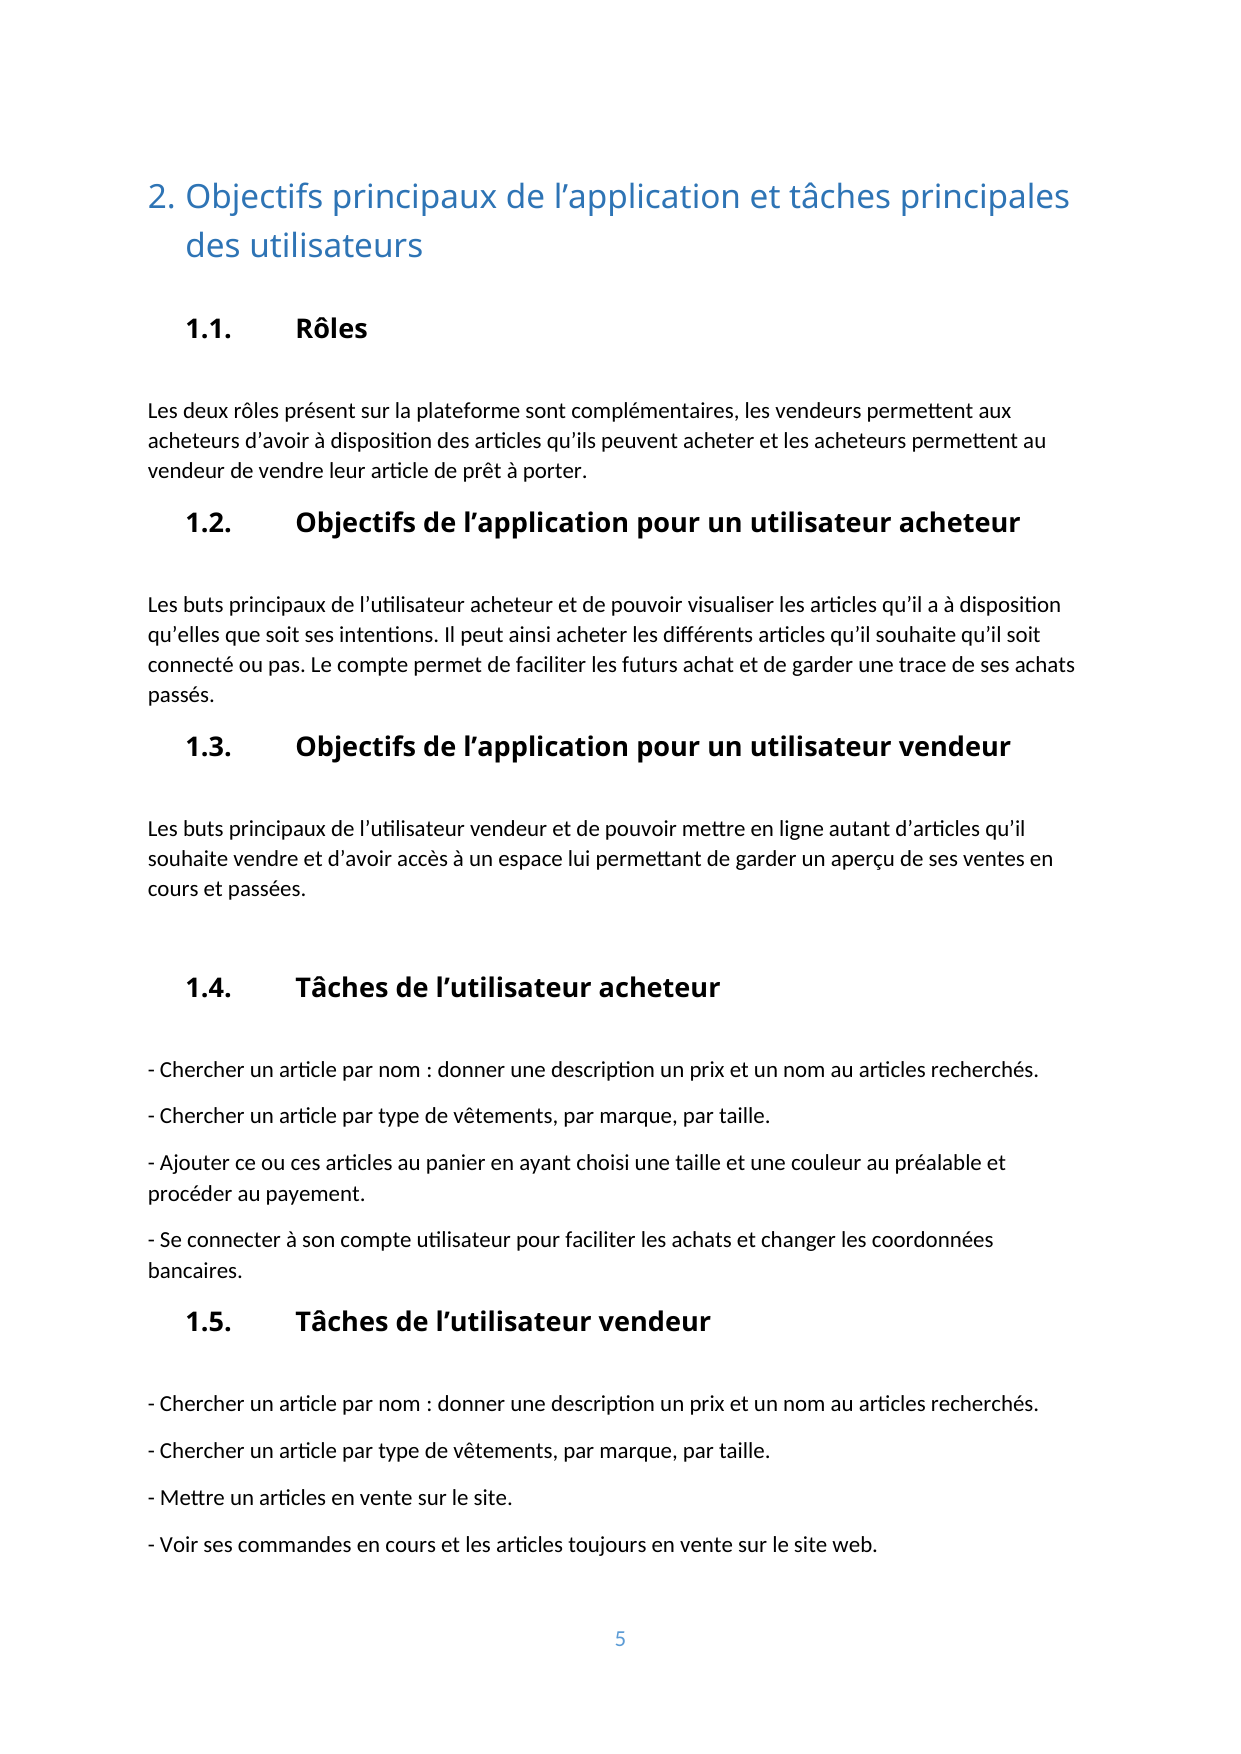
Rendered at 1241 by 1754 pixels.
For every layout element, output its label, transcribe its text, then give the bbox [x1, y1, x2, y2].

text - Chercher un article par nom : donner une description un prix et un nom au articles recherchés. [148, 1389, 1093, 1417]
subtitle Tâches de l’utilisateur acheteur [185, 968, 1093, 1005]
subtitle Objectifs principaux de l’application et tâches principales des utilisateurs [148, 173, 1093, 267]
text Les buts principaux de l’utilisateur acheteur et de pouvoir visualiser les articles qu’il a à disposition qu’elles que soit ses intentions. Il peut ainsi acheter les différents articles qu’il souhaite qu’il soit connecté ou pas. Le compte permet de faciliter les futurs achat et de garder une trace de ses achats passés. [148, 590, 1093, 708]
subtitle Objectifs de l’application pour un utilisateur acheteur [185, 503, 1093, 540]
text - Ajouter ce ou ces articles au panier en ayant choisi une taille et une couleur au préalable et procéder au payement. [148, 1148, 1093, 1207]
text - Se connecter à son compte utilisateur pour faciliter les achats et changer les coordonnées bancaires. [148, 1226, 1093, 1284]
subtitle Tâches de l’utilisateur vendeur [185, 1303, 1093, 1339]
text Les deux rôles présent sur la plateforme sont complémentaires, les vendeurs permettent aux acheteurs d’avoir à disposition des articles qu’ils peuvent acheter et les acheteurs permettent au vendeur de vendre leur article de prêt à porter. [148, 396, 1093, 484]
text - Chercher un article par type de vêtements, par marque, par taille. [148, 1102, 1093, 1129]
text Les buts principaux de l’utilisateur vendeur et de pouvoir mettre en ligne autant d’articles qu’il souhaite vendre et d’avoir accès à un espace lui permettant de garder un aperçu de ses ventes en cours et passées. [148, 814, 1093, 902]
text - Voir ses commandes en cours et les articles toujours en vente sur le site web. [148, 1530, 1093, 1558]
text - Mettre un articles en vente sur le site. [148, 1483, 1093, 1511]
text - Chercher un article par nom : donner une description un prix et un nom au articles recherchés. [148, 1055, 1093, 1083]
subtitle Objectifs de l’application pour un utilisateur vendeur [185, 727, 1093, 764]
text - Chercher un article par type de vêtements, par marque, par taille. [148, 1436, 1093, 1464]
subtitle Rôles [185, 309, 1093, 346]
